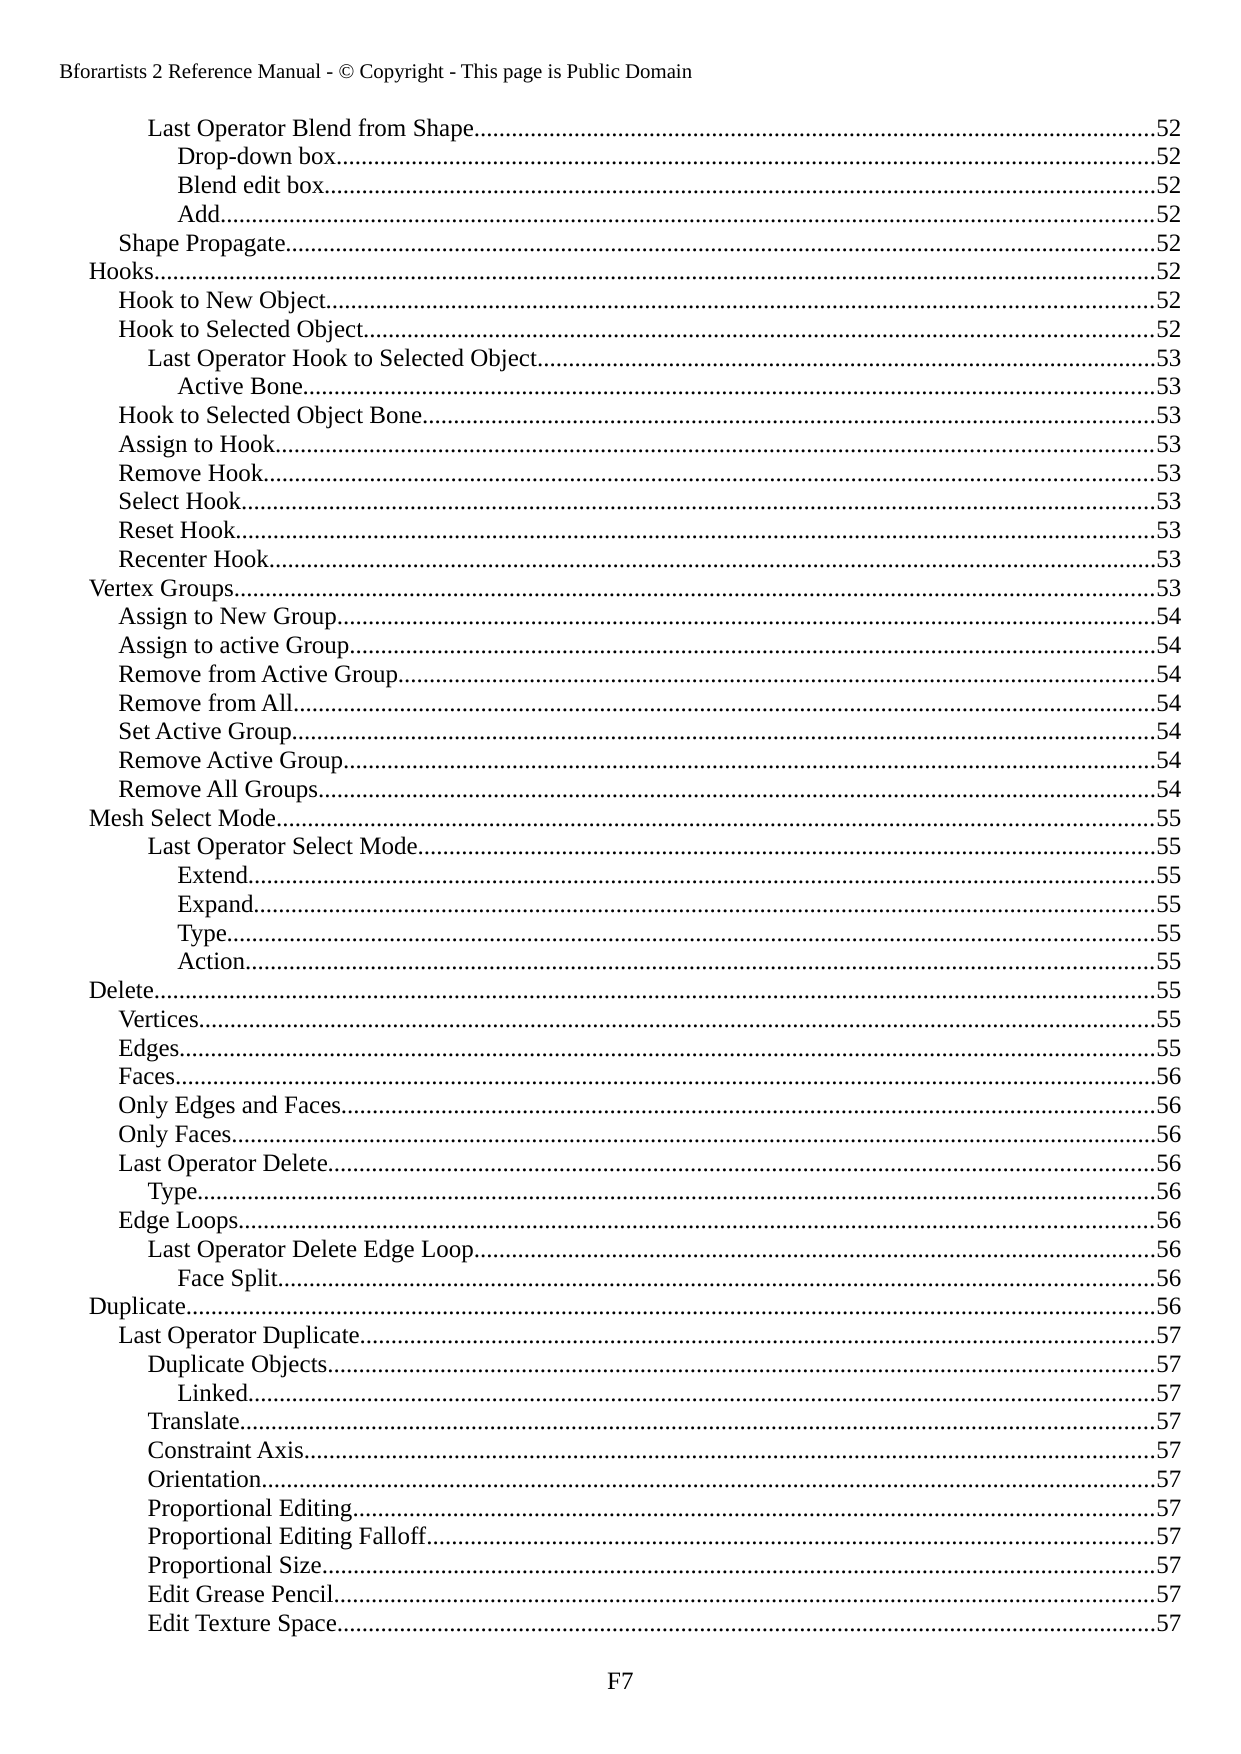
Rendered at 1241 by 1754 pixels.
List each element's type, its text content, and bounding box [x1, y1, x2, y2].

text Hooks 52 [88, 256, 1181, 285]
text Set Active Group 54 [118, 716, 1181, 745]
text Drop-down box 52 [177, 141, 1181, 170]
text Hook to Selected Object 52 [118, 314, 1181, 343]
text Edge Loops 56 [118, 1205, 1181, 1234]
text Linked 57 [177, 1378, 1181, 1406]
text Faces 56 [118, 1061, 1181, 1090]
text Orientation 57 [147, 1464, 1181, 1493]
text Last Operator Delete 56 [118, 1148, 1181, 1176]
text Last Operator Select Mode 55 [147, 831, 1181, 860]
text Type 56 [147, 1176, 1181, 1205]
text Proportional Editing 57 [147, 1493, 1181, 1521]
text Face Split 56 [177, 1263, 1181, 1291]
text Shape Propagate 52 [118, 228, 1181, 256]
text Blend edit box 52 [177, 170, 1181, 199]
text Assign to New Group 54 [118, 601, 1181, 630]
text Last Operator Duplicate 57 [118, 1320, 1181, 1349]
text Last Operator Hook to Selected Object 53 [147, 343, 1181, 371]
text Add 52 [177, 199, 1181, 228]
text Recenter Hook 53 [118, 544, 1181, 573]
text Duplicate 56 [88, 1291, 1181, 1320]
text Duplicate Objects 57 [147, 1349, 1181, 1378]
text Remove All Groups 54 [118, 774, 1181, 803]
text Action 55 [177, 946, 1181, 975]
text Translate 57 [147, 1406, 1181, 1435]
text Assign to active Group 54 [118, 630, 1181, 659]
text Reset Hook 53 [118, 515, 1181, 544]
text Extend 55 [177, 860, 1181, 889]
text Constraint Axis 57 [147, 1435, 1181, 1464]
text Expand 55 [177, 889, 1181, 918]
text Active Bone 53 [177, 371, 1181, 400]
text Edit Grease Pencil 57 [147, 1579, 1181, 1608]
text Edit Texture Space 57 [147, 1608, 1181, 1636]
text Delete 55 [88, 975, 1181, 1004]
text Remove from Active Group 54 [118, 659, 1181, 688]
text Vertex Groups 53 [88, 573, 1181, 601]
text Remove from All 54 [118, 688, 1181, 716]
text Select Hook 53 [118, 486, 1181, 515]
text Edges 55 [118, 1033, 1181, 1061]
text Assign to Hook 53 [118, 429, 1181, 458]
text Only Faces 56 [118, 1119, 1181, 1148]
text Hook to Selected Object Bone 53 [118, 400, 1181, 429]
text Proportional Size 57 [147, 1550, 1181, 1579]
text Proportional Editing Falloff 57 [147, 1521, 1181, 1550]
text Last Operator Blend from Shape 52 [147, 113, 1181, 141]
text Remove Active Group 54 [118, 745, 1181, 774]
text Hook to New Object 52 [118, 285, 1181, 314]
text Remove Hook 53 [118, 458, 1181, 486]
text Vertices 55 [118, 1004, 1181, 1033]
text Mesh Select Mode 55 [88, 803, 1181, 831]
text Only Edges and Faces 56 [118, 1090, 1181, 1119]
text Last Operator Delete Edge Loop 56 [147, 1234, 1181, 1263]
text Type 55 [177, 918, 1181, 946]
